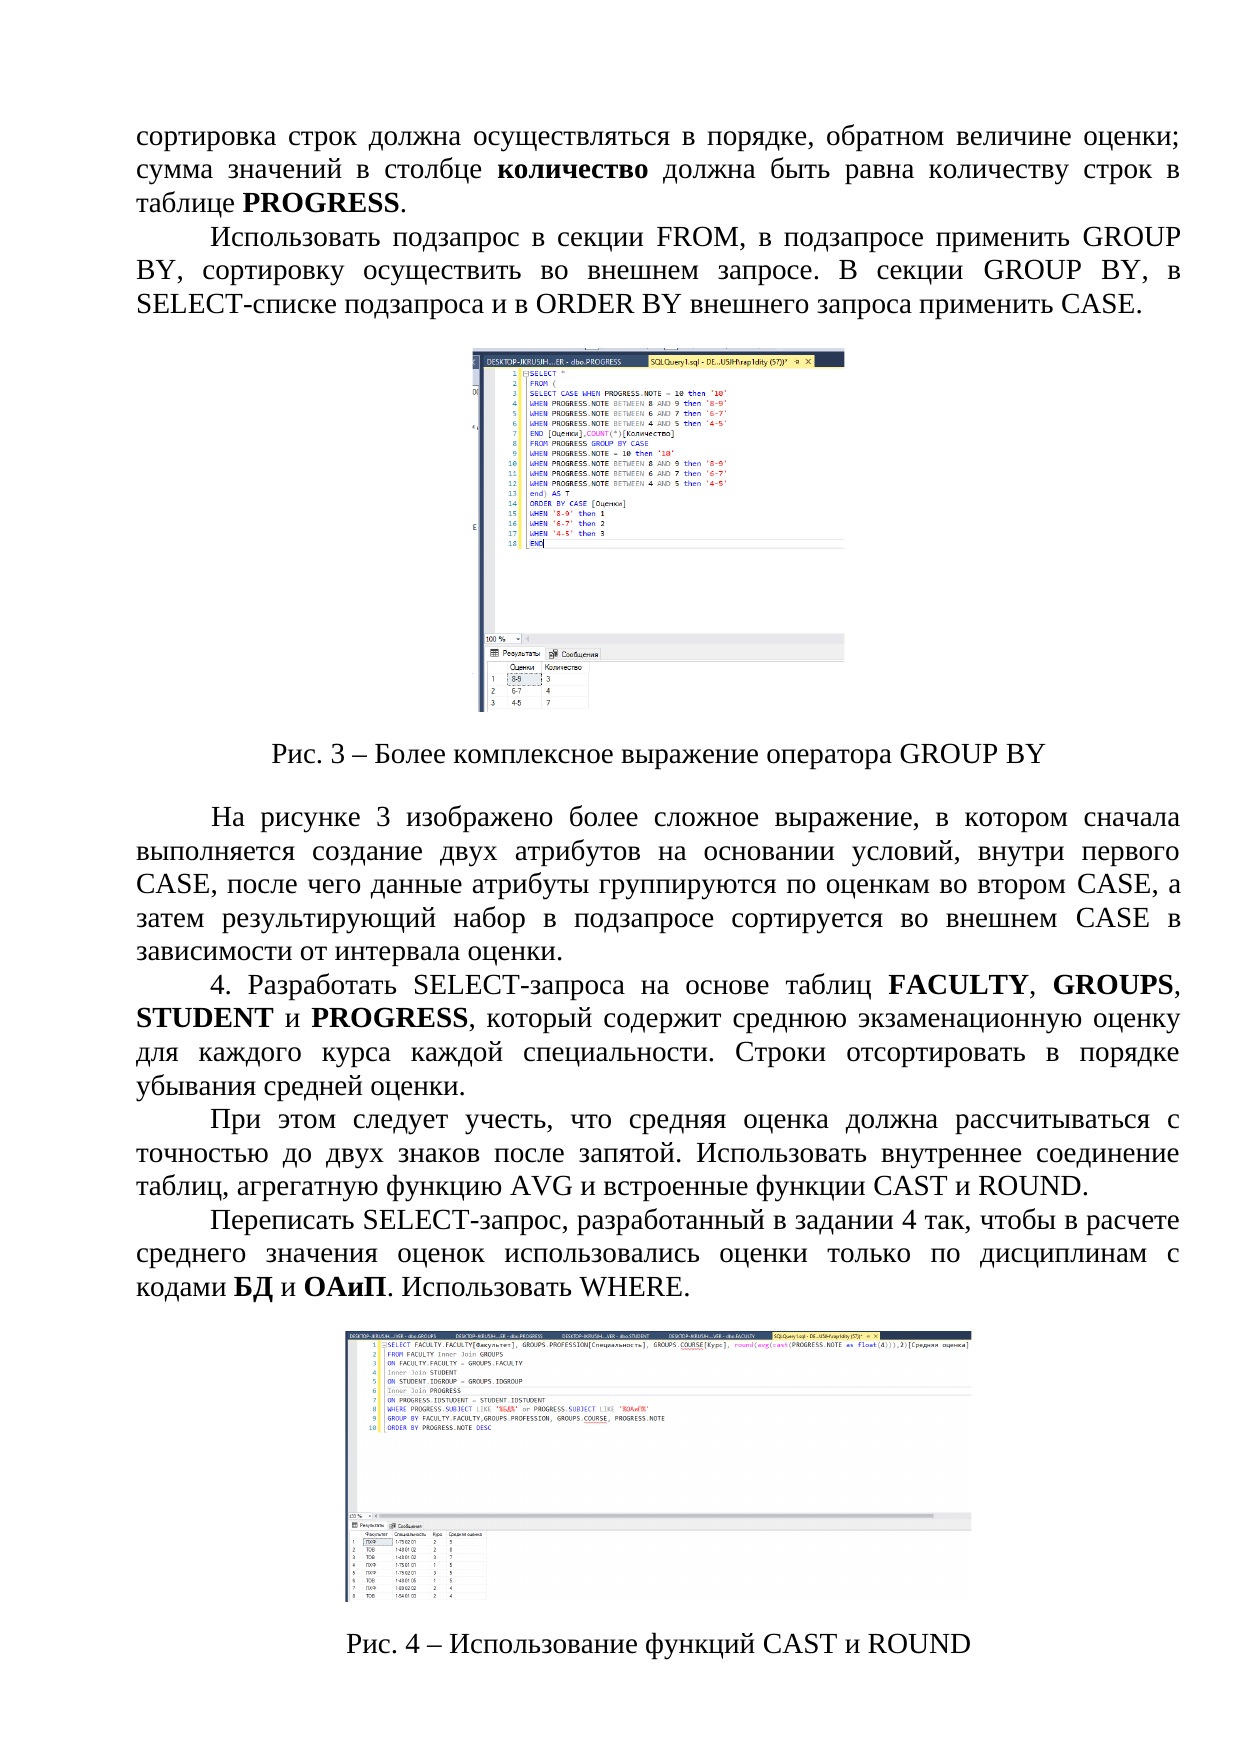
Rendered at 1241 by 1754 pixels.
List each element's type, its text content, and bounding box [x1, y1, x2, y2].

text Использовать подзапрос в секции FROM, в подзапросе применить GROUP BY, сортировку осуществить во внешнем запросе. В секции GROUP BY, в SELECT-списке подзапроса и в ORDER BY внешнего запроса применить CASE. [136, 219, 1181, 319]
text Переписать SELECT-запрос, разработанный в задании 4 так, чтобы в расчете среднего значения оценок использовались оценки только по дисциплинам с кодами БД и ОАиП. Использовать WHERE. [136, 1202, 1181, 1302]
text При этом следует учесть, что средняя оценка должна рассчитываться с точностью до двух знаков после запятой. Использовать внутреннее соединение таблиц, агрегатную функцию AVG и встроенные функции CAST и ROUND. [136, 1101, 1181, 1202]
text 4. Разработать SELECT-запроса на основе таблиц FACULTY, GROUPS, STUDENT и PROGRESS, который содержит среднюю экзаменационную оценку для каждого курса каждой специальности. Строки отсортировать в порядке убывания средней оценки. [136, 967, 1181, 1101]
text Рис. 3 – Более комплексное выражение оператора GROUP BY [136, 737, 1181, 770]
text На рисунке 3 изображено более сложное выражение, в котором сначала выполняется создание двух атрибутов на основании условий, внутри первого CASE, после чего данные атрибуты группируются по оценкам во втором CASE, а затем результирующий набор в подзапросе сортируется во внешнем CASE в зависимости от интервала оценки. [136, 799, 1181, 967]
text сортировка строк должна осуществляться в порядке, обратном величине оценки; сумма значений в столбце количество должна быть равна количеству строк в таблице PROGRESS. [136, 118, 1181, 219]
text Рис. 4 – Использование функций CAST и ROUND [136, 1626, 1181, 1660]
picture [472, 348, 845, 712]
picture [345, 1331, 972, 1602]
